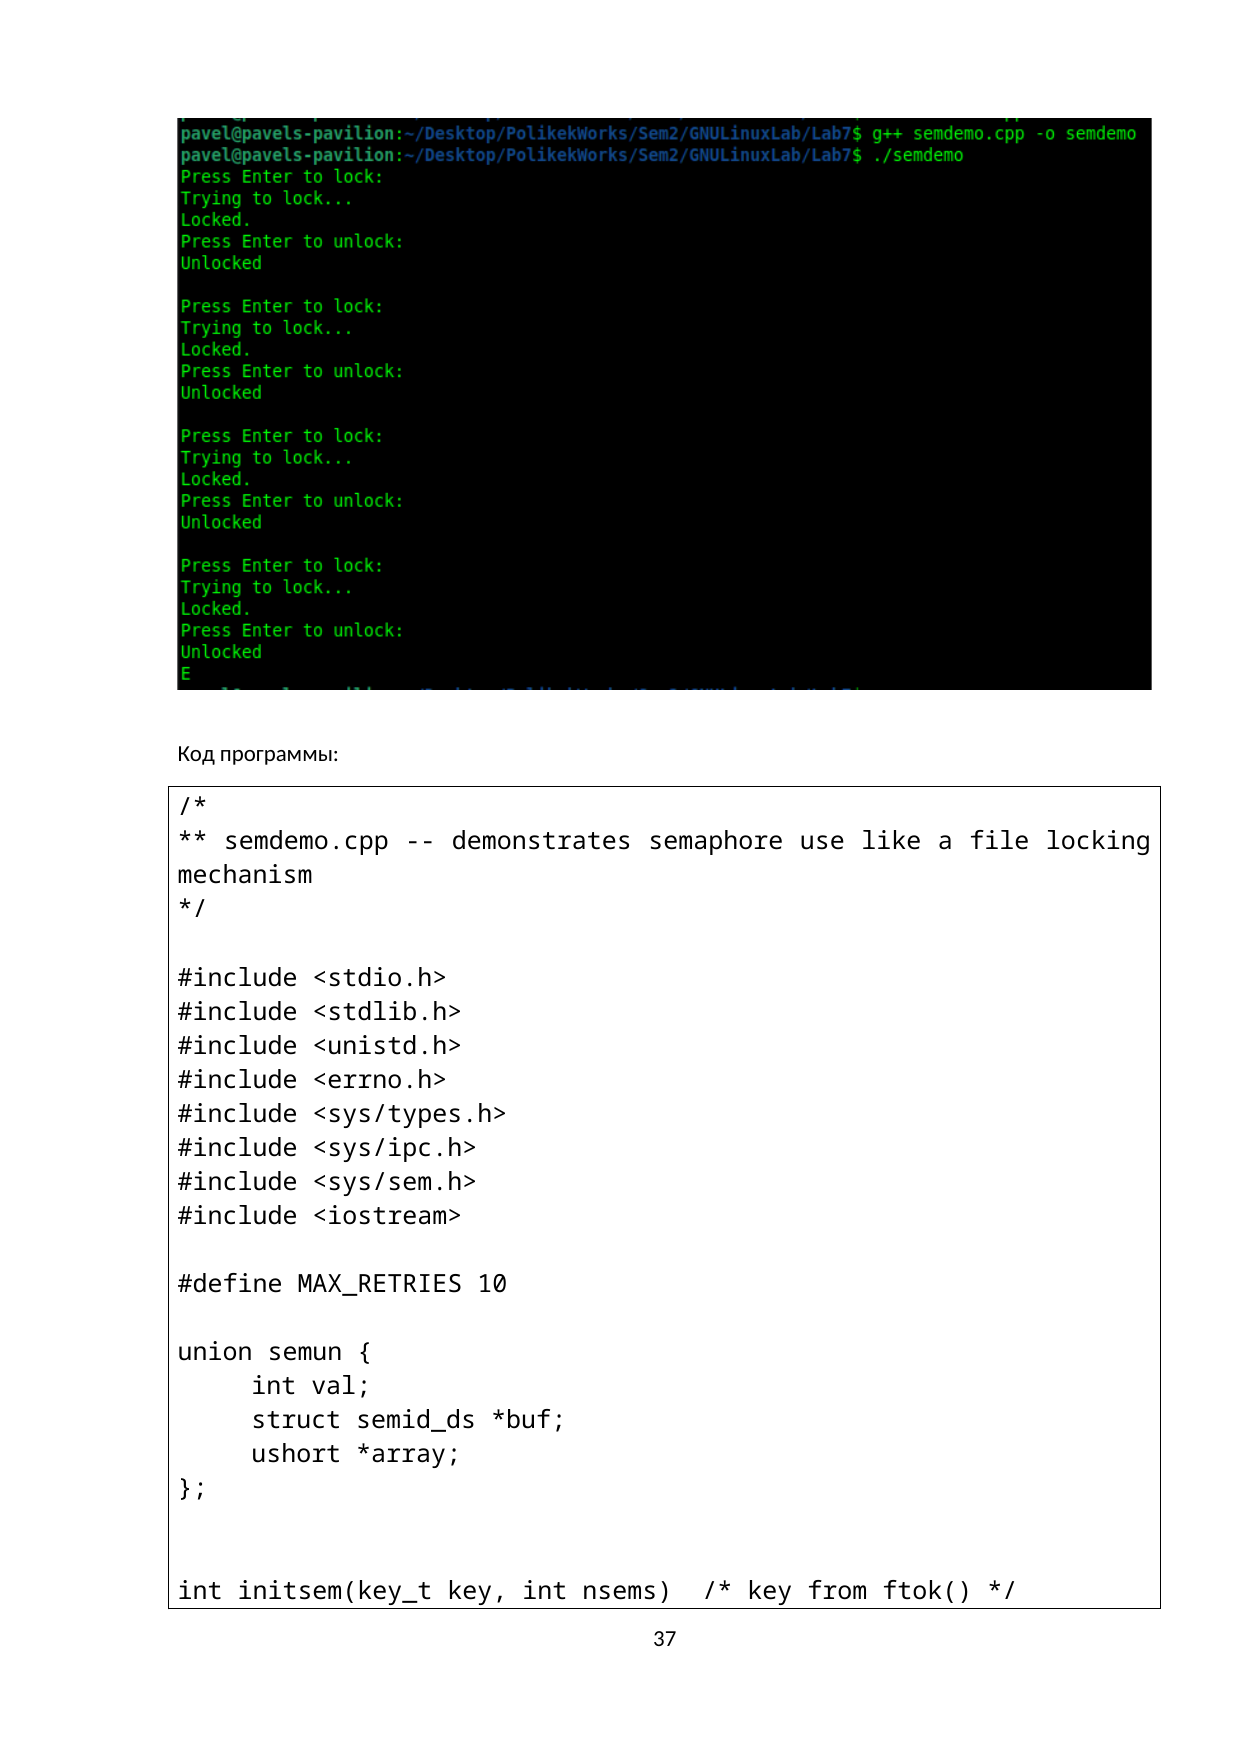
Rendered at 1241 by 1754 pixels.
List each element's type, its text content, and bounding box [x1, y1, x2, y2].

text ** semdemo.cpp -- demonstrates semaphore use like a file locking mechanism [177, 823, 1152, 891]
text #include <errno.h> [177, 1061, 1152, 1095]
text #include <sys/ipc.h> [177, 1129, 1152, 1163]
text #include <iostream> [177, 1198, 1152, 1232]
text /* [169, 787, 1160, 823]
text Код программы: [177, 739, 1152, 767]
picture [177, 118, 1152, 690]
text int val; [177, 1368, 1152, 1402]
text */ [177, 891, 1152, 925]
text union semun { [177, 1334, 1152, 1368]
text }; [177, 1470, 1152, 1504]
text #include <stdio.h> [177, 959, 1152, 993]
text int initsem(key_t key, int nsems) /* key from ftok() */ [169, 1569, 1160, 1608]
text #include <sys/types.h> [177, 1095, 1152, 1129]
text #include <unistd.h> [177, 1027, 1152, 1061]
text #include <stdlib.h> [177, 993, 1152, 1027]
text #include <sys/sem.h> [177, 1163, 1152, 1198]
text #define MAX_RETRIES 10 [177, 1266, 1152, 1300]
text ushort *array; [177, 1436, 1152, 1470]
text struct semid_ds *buf; [177, 1402, 1152, 1436]
